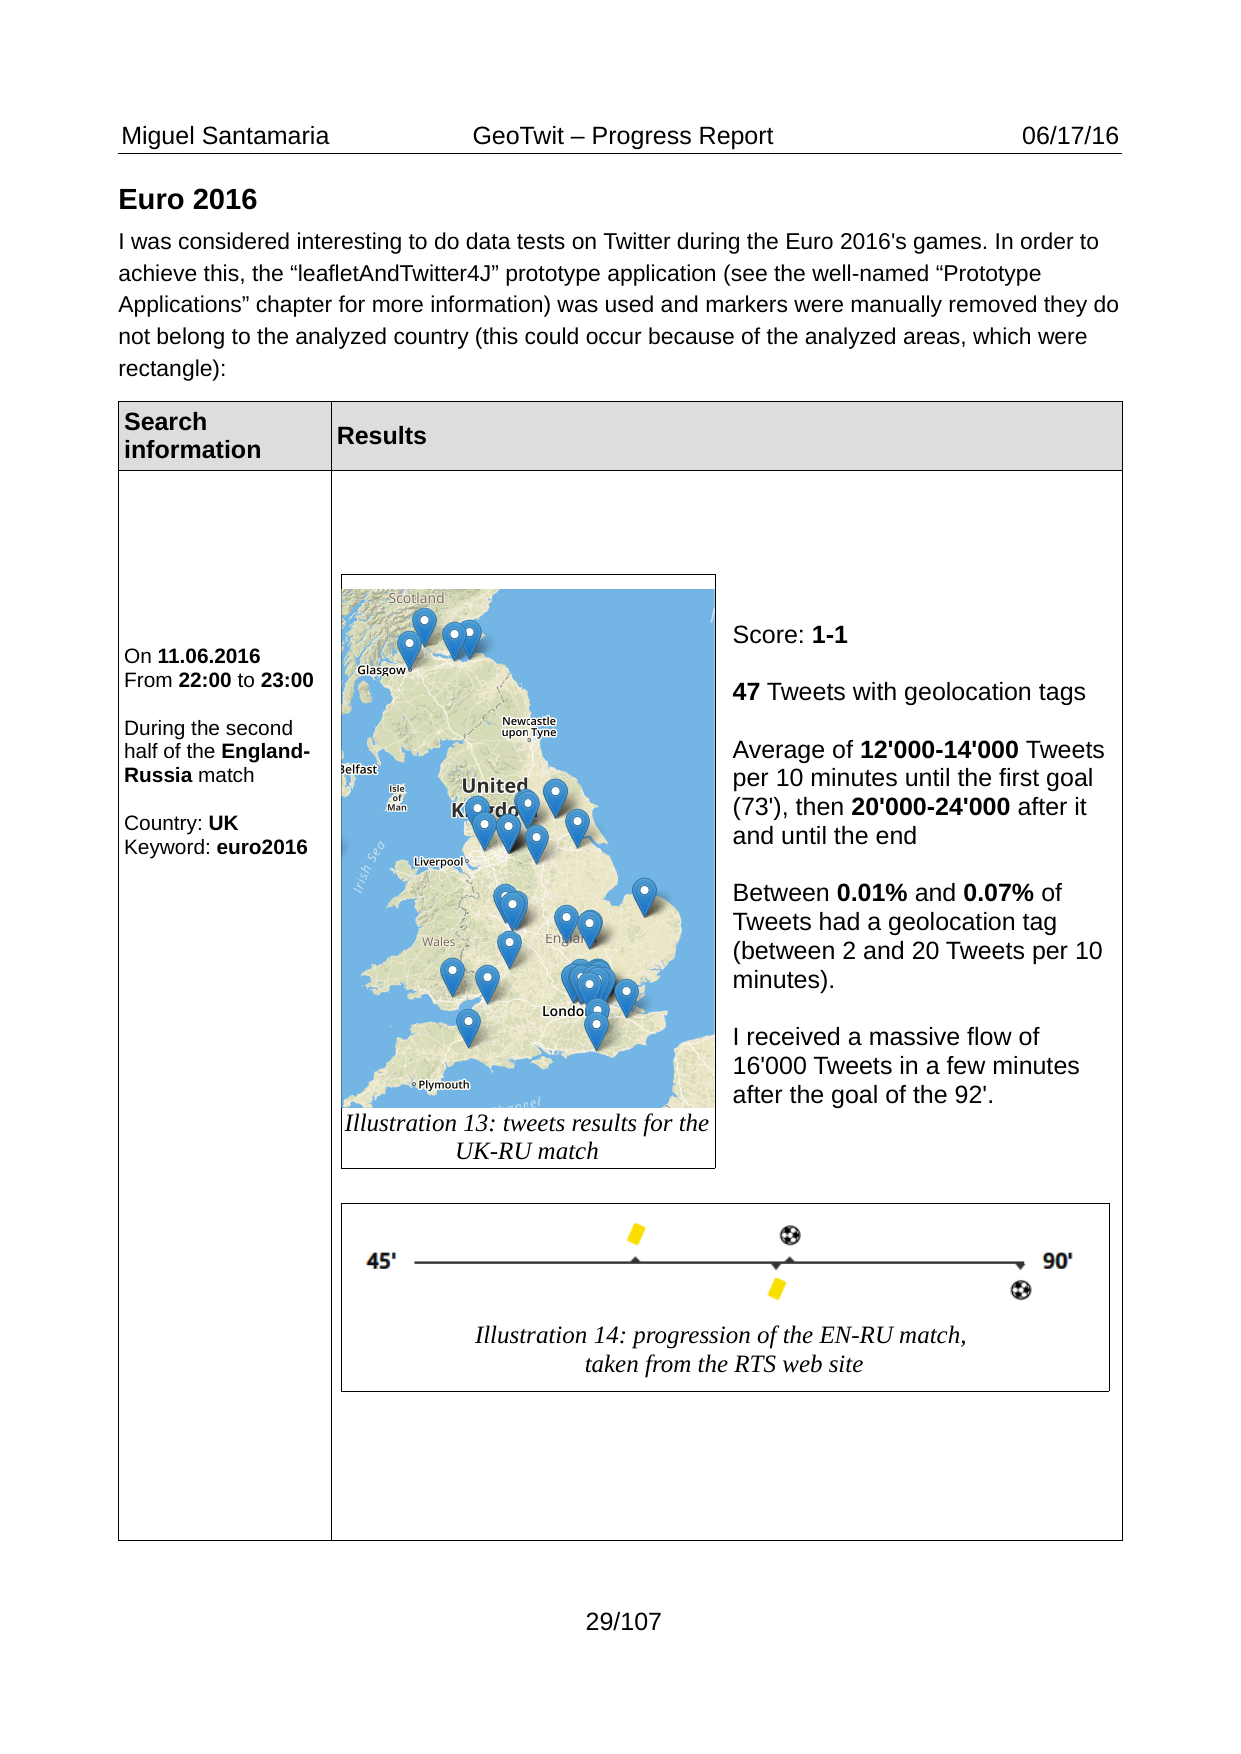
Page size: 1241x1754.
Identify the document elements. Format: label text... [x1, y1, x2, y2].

table_header Results [332, 402, 1122, 470]
table_cell On 11.06.2016 From 22:00 to 23:00 During the second half of the England-Russia match Country: UK Keyword: euro2016 [119, 471, 331, 1540]
picture [341, 589, 715, 1108]
text I was considered interesting to do data tests on Twitter during the Euro 2016's games. In order to achieve this, the “leafletAndTwitter4J” prototype application (see the well-named “Prototype Applications” chapter for more information) was used and markers were manually removed they do not belong to the analyzed country (this could occur because of the analyzed areas, which were rectangle): [118, 228, 1122, 381]
table_header Search information [119, 402, 331, 470]
picture [364, 1218, 1086, 1320]
subtitle Euro 2016 [118, 182, 1122, 216]
table_cell Score: 1-1 47 Tweets with geolocation tags Average of 12'000-14'000 Tweets per 10 minutes until the first goal (73'), then 20'000-24'000 after it and until the end Between 0.01% and 0.07% of Tweets had a geolocation tag (between 2 and 20 Tweets per 10 minutes). I received a massive flow of 16'000 Tweets in a few minutes after the goal of the 92'. [332, 471, 1122, 1540]
